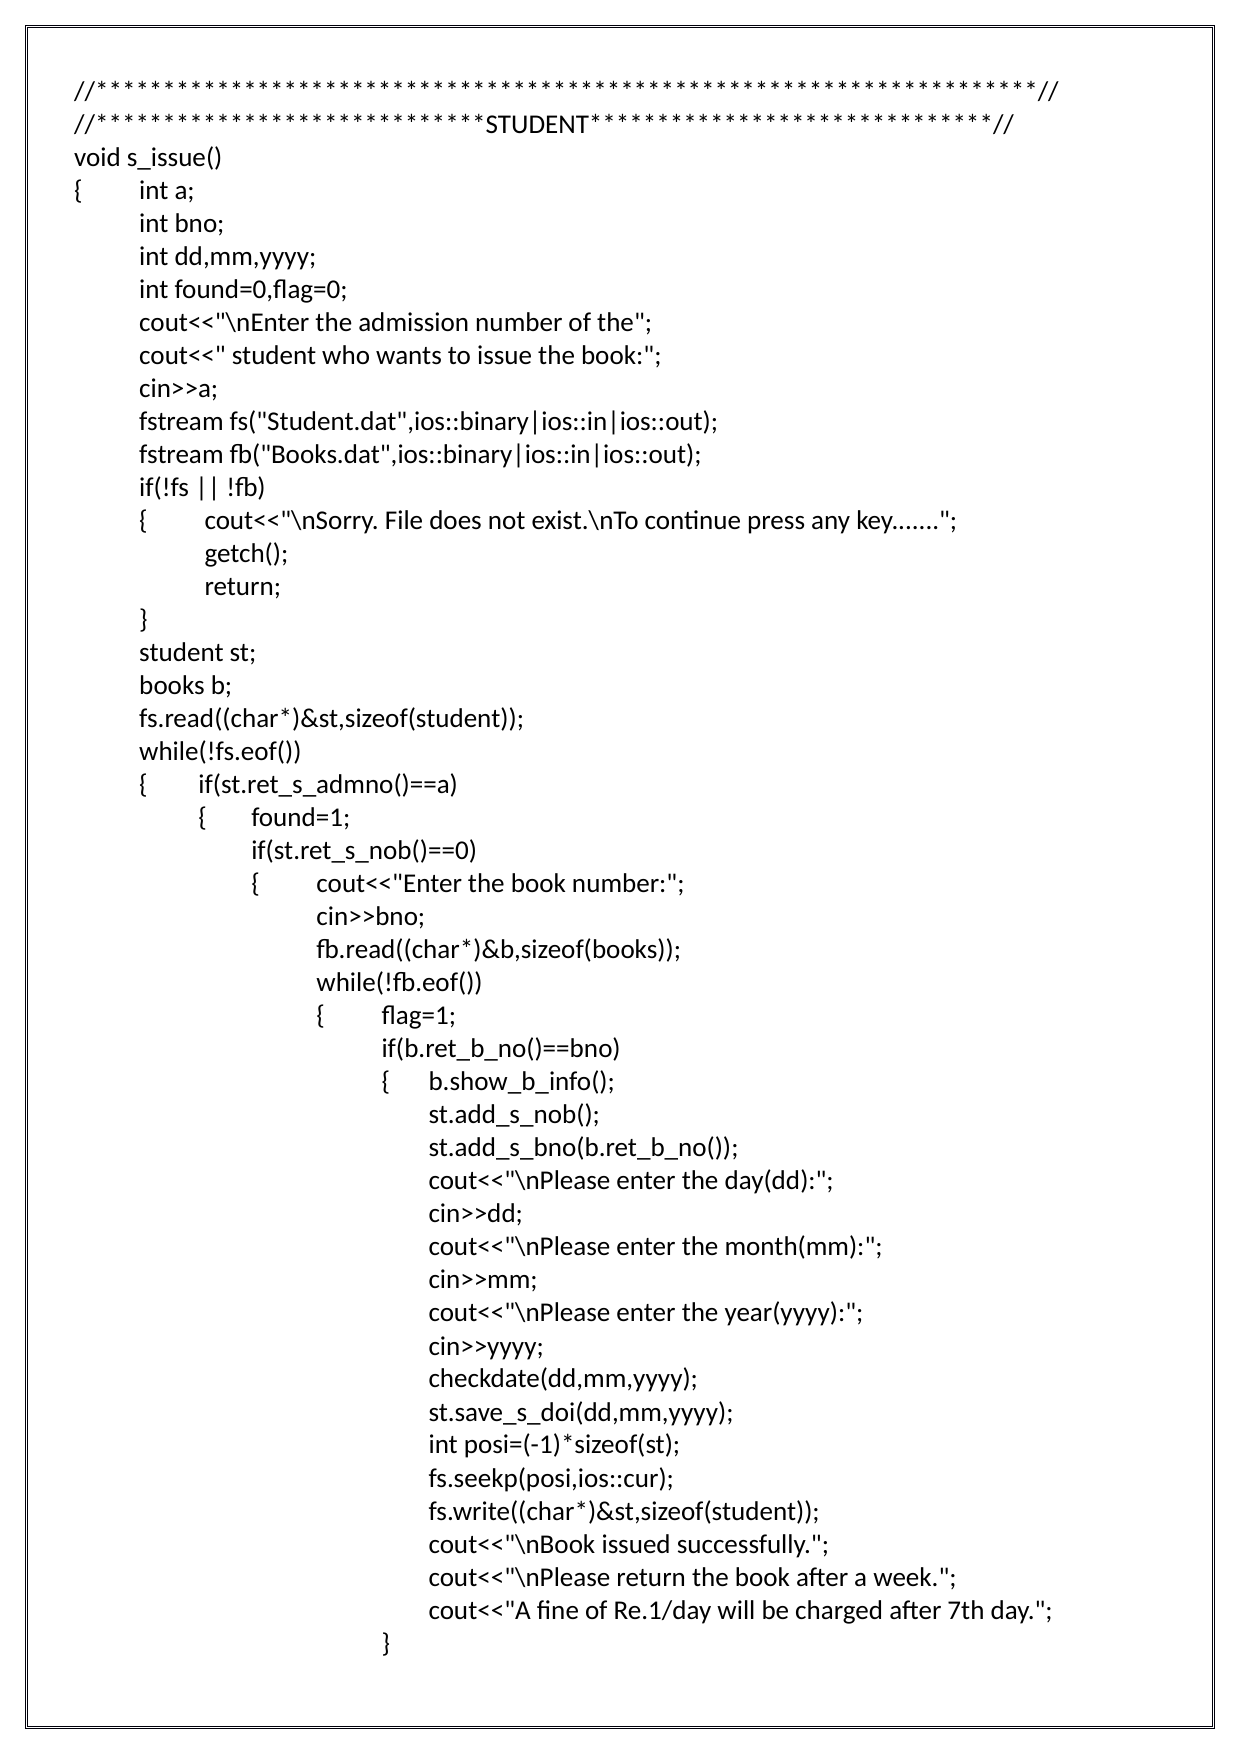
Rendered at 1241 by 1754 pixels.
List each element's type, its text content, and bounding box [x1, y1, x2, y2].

text fstream fb("Books.dat",ios::binary|ios::in|ios::out); [74, 437, 1181, 470]
text cin>>a; [74, 371, 1181, 404]
text void s_issue() [74, 140, 1181, 173]
text fs.read((char*)&st,sizeof(student)); [74, 701, 1181, 734]
text getch(); [74, 536, 1181, 569]
text return; [74, 569, 1181, 602]
text fs.seekp(posi,ios::cur); [74, 1461, 1181, 1494]
text int posi=(-1)*sizeof(st); [74, 1428, 1181, 1461]
text cout<<"\nPlease enter the year(yyyy):"; [74, 1296, 1181, 1329]
text cin>>mm; [74, 1263, 1181, 1296]
text books b; [74, 668, 1181, 701]
text { found=1; [74, 800, 1181, 833]
text fs.write((char*)&st,sizeof(student)); [74, 1494, 1181, 1527]
text if(b.ret_b_no()==bno) [74, 1031, 1181, 1064]
text cout<<"\nPlease enter the day(dd):"; [74, 1163, 1181, 1197]
text cin>>yyyy; [74, 1329, 1181, 1362]
text cout<<"\nPlease enter the month(mm):"; [74, 1229, 1181, 1263]
text fb.read((char*)&b,sizeof(books)); [74, 932, 1181, 965]
text fstream fs("Student.dat",ios::binary|ios::in|ios::out); [74, 404, 1181, 437]
text cin>>bno; [74, 899, 1181, 932]
text checkdate(dd,mm,yyyy); [74, 1362, 1181, 1395]
text student st; [74, 635, 1181, 668]
text cout<<"\nBook issued successfully."; [74, 1527, 1181, 1560]
text { int a; [74, 173, 1181, 206]
text } [74, 602, 1181, 635]
text int found=0,flag=0; [74, 272, 1181, 305]
text if(!fs || !fb) [74, 470, 1181, 503]
text int bno; [74, 206, 1181, 239]
text cout<<"A fine of Re.1/day will be charged after 7th day."; [74, 1593, 1181, 1626]
text //**********************************************************************// [74, 74, 1181, 107]
text cout<<" student who wants to issue the book:"; [74, 338, 1181, 371]
text cout<<"\nPlease return the book after a week."; [74, 1560, 1181, 1593]
text { cout<<"Enter the book number:"; [74, 866, 1181, 899]
text st.add_s_nob(); [74, 1097, 1181, 1131]
text { cout<<"\nSorry. File does not exist.\nTo continue press any key......."; [74, 503, 1181, 536]
text cin>>dd; [74, 1197, 1181, 1229]
text } [74, 1626, 1181, 1659]
text while(!fs.eof()) [74, 734, 1181, 767]
text { if(st.ret_s_admno()==a) [74, 767, 1181, 800]
text if(st.ret_s_nob()==0) [74, 833, 1181, 866]
text { flag=1; [74, 998, 1181, 1031]
text cout<<"\nEnter the admission number of the"; [74, 305, 1181, 338]
text int dd,mm,yyyy; [74, 239, 1181, 272]
text while(!fb.eof()) [74, 965, 1181, 998]
text st.save_s_doi(dd,mm,yyyy); [74, 1395, 1181, 1428]
text st.add_s_bno(b.ret_b_no()); [74, 1131, 1181, 1163]
text //*****************************STUDENT******************************// [74, 107, 1181, 140]
text { b.show_b_info(); [74, 1064, 1181, 1097]
